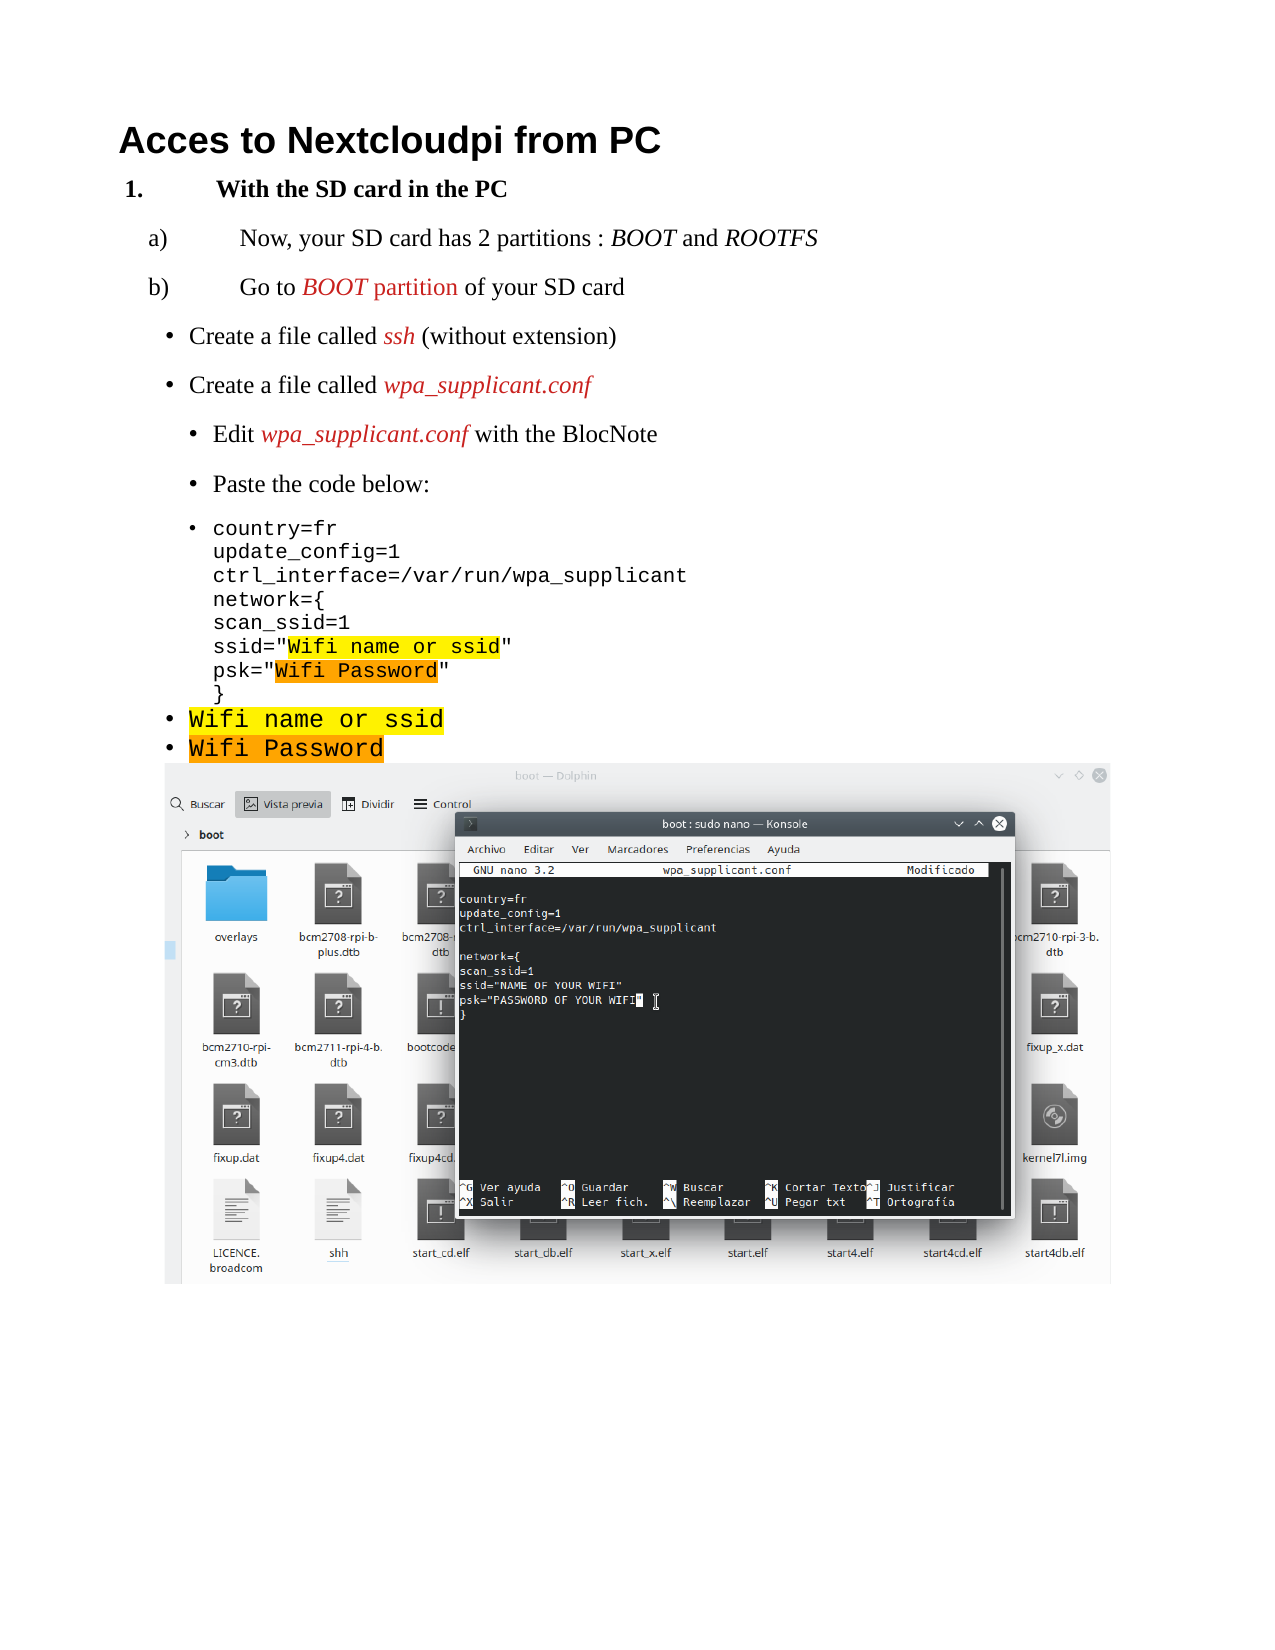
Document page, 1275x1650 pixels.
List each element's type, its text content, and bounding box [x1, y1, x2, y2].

subtitle Acces to Nextcloudpi from PC [118, 118, 1157, 162]
list Create a file called wpa_supplicant.conf [165, 371, 1157, 399]
list country=fr update_config=1 ctrl_interface=/var/run/wpa_supplicant network={ scan_ssid=1 ssid="Wifi name or ssid" psk="Wifi Password" } [189, 518, 1157, 707]
list Edit wpa_supplicant.conf with the BlocNote [189, 419, 1157, 448]
list With the SD card in the PC [118, 174, 1157, 203]
list Now, your SD card has 2 partitions : BOOT and ROOTFS [142, 223, 1157, 252]
picture [164, 763, 1111, 1284]
list Create a file called ssh (without extension) [165, 321, 1157, 350]
list Wifi name or ssid [165, 707, 1157, 735]
list Paste the code below: [189, 469, 1157, 497]
list Go to BOOT partition of your SD card [142, 272, 1157, 301]
list Wifi Password [165, 735, 1157, 763]
